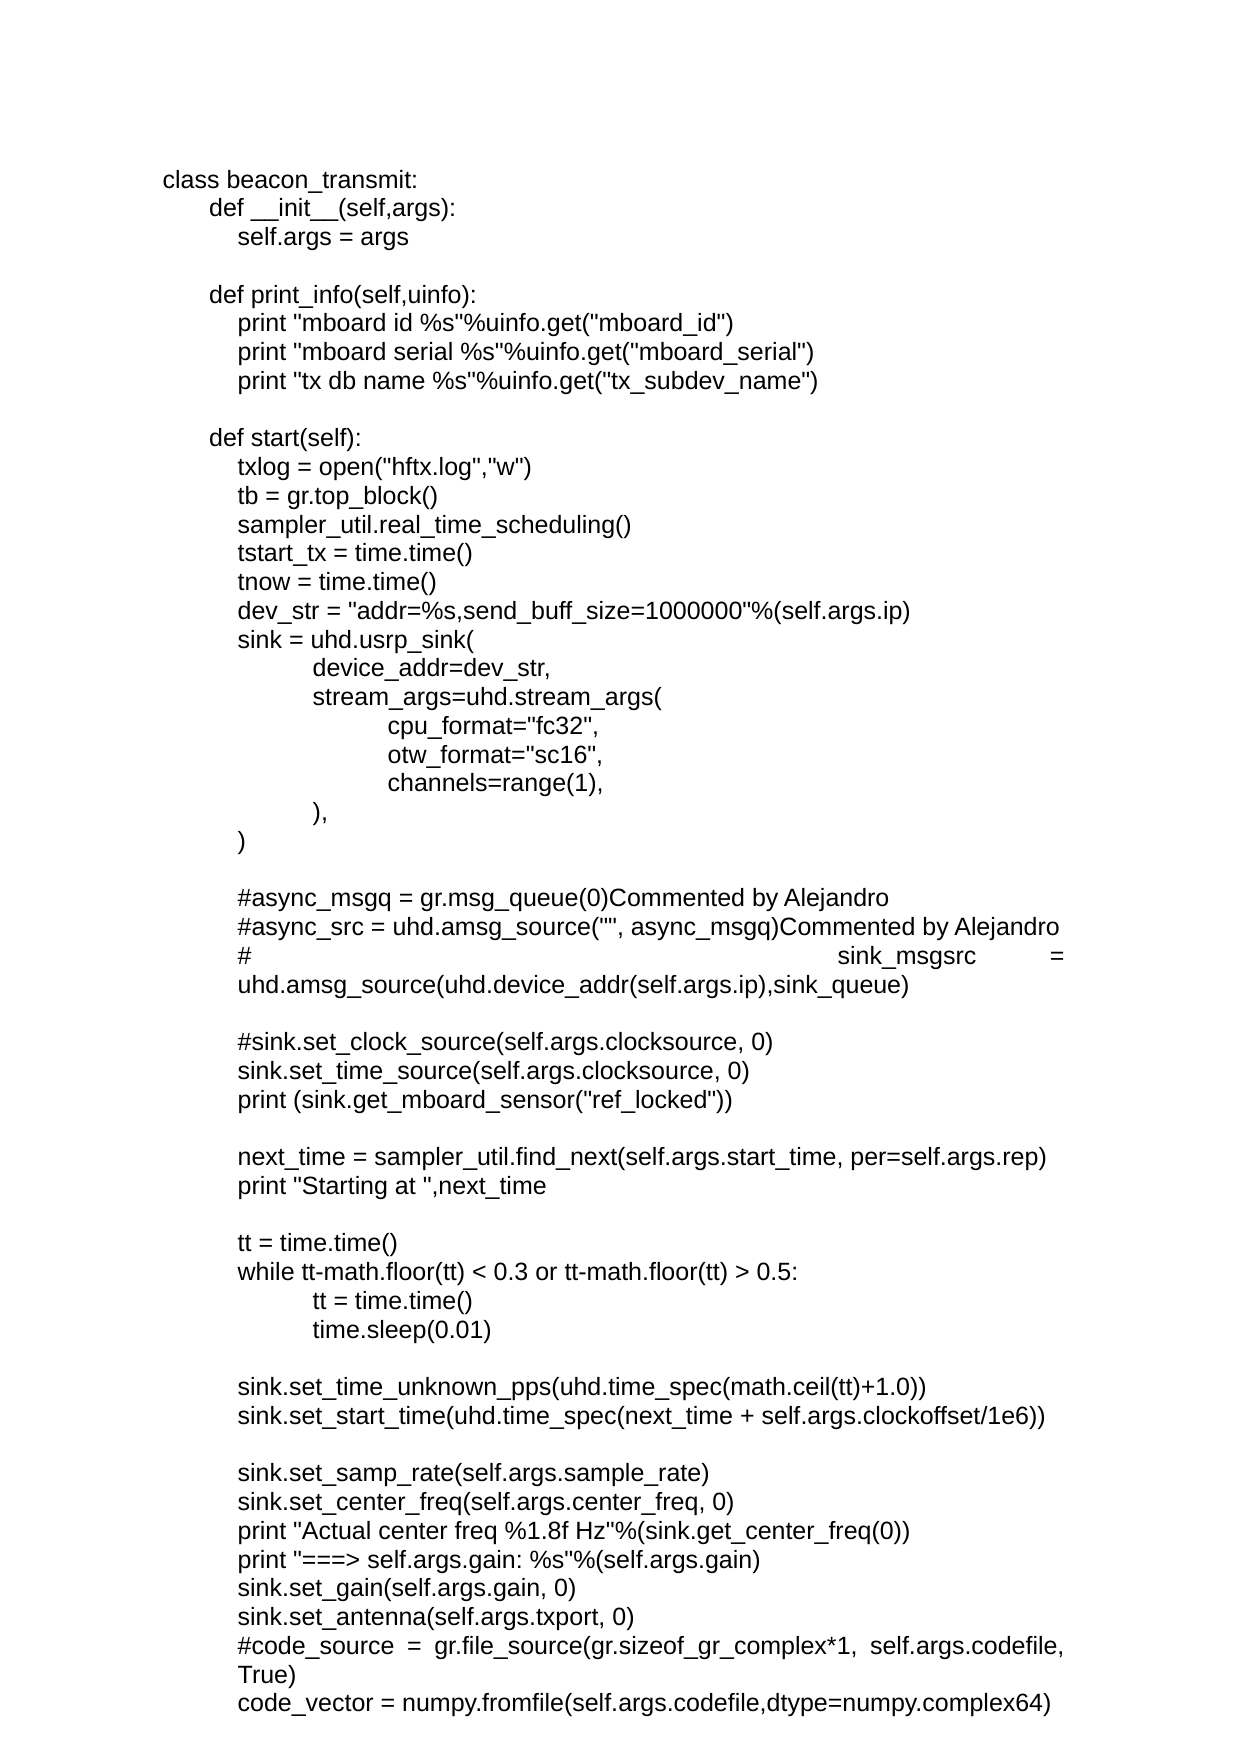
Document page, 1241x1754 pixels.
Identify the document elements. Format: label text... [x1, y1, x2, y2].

text print "mboard serial %s"%uinfo.get("mboard_serial") [162, 337, 1065, 366]
text ), [162, 797, 1065, 826]
text print "Actual center freq %1.8f Hz"%(sink.get_center_freq(0)) [162, 1516, 1065, 1544]
text sink.set_start_time(uhd.time_spec(next_time + self.args.clockoffset/1e6)) [162, 1401, 1065, 1429]
text #async_msgq = gr.msg_queue(0)Commented by Alejandro [162, 883, 1065, 912]
text def print_info(self,uinfo): [162, 279, 1065, 308]
text code_vector = numpy.fromfile(self.args.codefile,dtype=numpy.complex64) [162, 1688, 1065, 1717]
text #async_src = uhd.amsg_source("", async_msgq)Commented by Alejandro [162, 912, 1065, 941]
text # sink_msgsrc = uhd.amsg_source(uhd.device_addr(self.args.ip),sink_queue) [162, 941, 1065, 998]
text tstart_tx = time.time() [162, 538, 1065, 567]
text sampler_util.real_time_scheduling() [162, 509, 1065, 538]
text self.args = args [162, 222, 1065, 251]
text #sink.set_clock_source(self.args.clocksource, 0) [162, 1027, 1065, 1056]
text ) [162, 826, 1065, 854]
text stream_args=uhd.stream_args( [162, 682, 1065, 711]
text print "tx db name %s"%uinfo.get("tx_subdev_name") [162, 366, 1065, 394]
text time.sleep(0.01) [162, 1314, 1065, 1343]
text def start(self): [162, 423, 1065, 452]
text channels=range(1), [162, 768, 1065, 797]
text sink.set_time_unknown_pps(uhd.time_spec(math.ceil(tt)+1.0)) [162, 1372, 1065, 1401]
text device_addr=dev_str, [162, 653, 1065, 682]
text tnow = time.time() [162, 567, 1065, 596]
text dev_str = "addr=%s,send_buff_size=1000000"%(self.args.ip) [162, 596, 1065, 624]
text txlog = open("hftx.log","w") [162, 452, 1065, 481]
text sink.set_center_freq(self.args.center_freq, 0) [162, 1487, 1065, 1516]
text cpu_format="fc32", [162, 711, 1065, 739]
text print "===> self.args.gain: %s"%(self.args.gain) [162, 1544, 1065, 1573]
text sink = uhd.usrp_sink( [162, 624, 1065, 653]
text tt = time.time() [162, 1286, 1065, 1314]
text def __init__(self,args): [162, 193, 1065, 222]
text otw_format="sc16", [162, 739, 1065, 768]
text sink.set_time_source(self.args.clocksource, 0) [162, 1056, 1065, 1084]
text print "mboard id %s"%uinfo.get("mboard_id") [162, 308, 1065, 337]
text sink.set_samp_rate(self.args.sample_rate) [162, 1458, 1065, 1487]
text next_time = sampler_util.find_next(self.args.start_time, per=self.args.rep) [162, 1142, 1065, 1171]
text tb = gr.top_block() [162, 481, 1065, 509]
text print "Starting at ",next_time [162, 1171, 1065, 1199]
text print (sink.get_mboard_sensor("ref_locked")) [162, 1084, 1065, 1113]
text #code_source = gr.file_source(gr.sizeof_gr_complex*1, self.args.codefile, True) [162, 1631, 1065, 1688]
text sink.set_antenna(self.args.txport, 0) [162, 1602, 1065, 1631]
text class beacon_transmit: [162, 164, 1065, 193]
text sink.set_gain(self.args.gain, 0) [162, 1573, 1065, 1602]
text tt = time.time() [162, 1228, 1065, 1257]
text while tt-math.floor(tt) < 0.3 or tt-math.floor(tt) > 0.5: [162, 1257, 1065, 1286]
